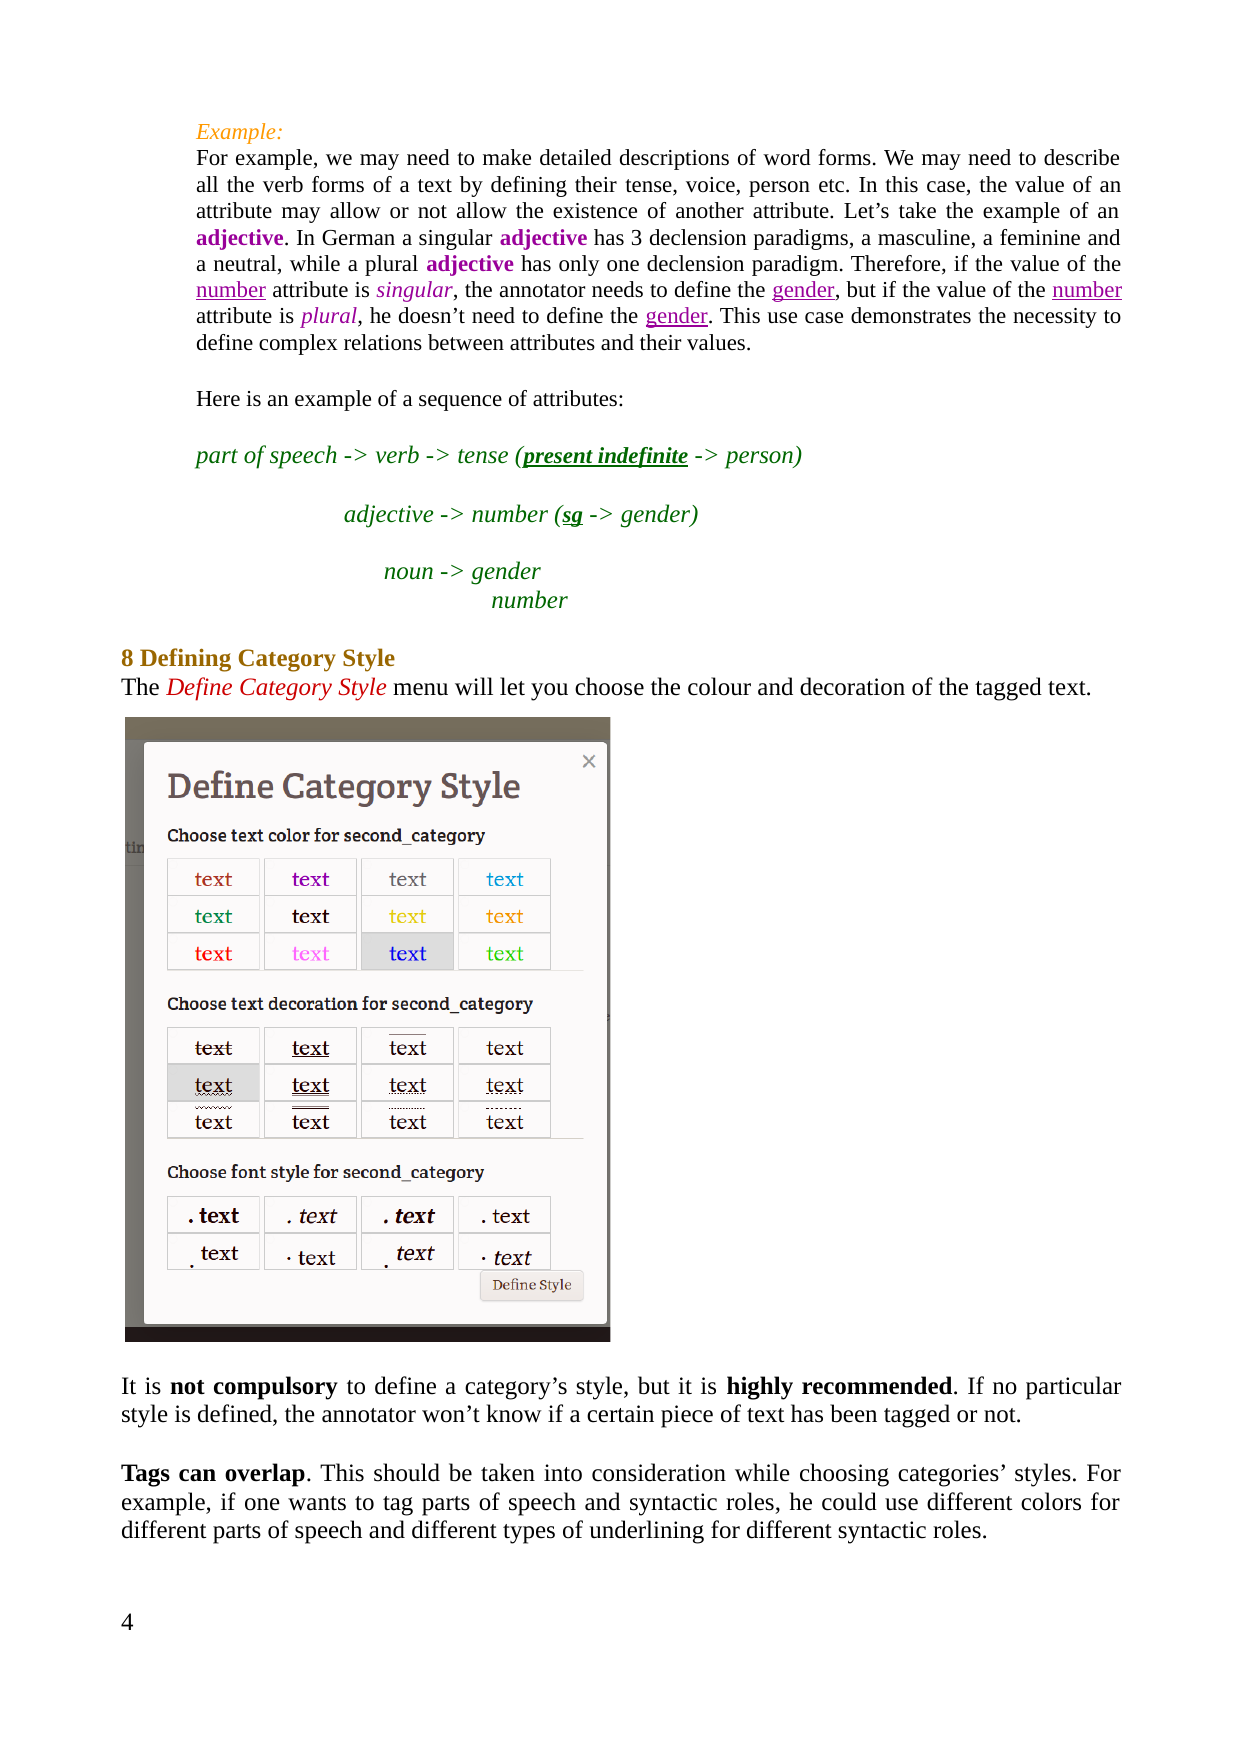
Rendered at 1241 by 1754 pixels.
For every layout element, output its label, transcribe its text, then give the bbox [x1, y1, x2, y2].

picture [514, 717, 589, 1342]
text part of speech -> verb -> tense (present indefinite -> person) [196, 441, 1122, 469]
text 8 Defining Category Style The Define Category Style menu will let you choose the colour and decoration of the tagged text. [121, 643, 1122, 701]
text Example: For example, we may need to make detailed descriptions of word forms. We may need to describe all the verb forms of a text by defining their tense, voice, person etc. In this case, the value of an attribute may allow or not allow the existence of another attribute. Let’s take the example of an adjective. In German a singular adjective has 3 declension paradigms, a masculine, a feminine and a neutral, while a plural adjective has only one declension paradigm. Therefore, if the value of the number attribute is singular, the annotator needs to define the gender, but if the value of the number attribute is plural, he doesn’t need to define the gender. This use case demonstrates the necessity to define complex relations between attributes and their values. [196, 118, 1122, 355]
text adjective -> number (sg -> gender) noun -> gender number [196, 499, 1122, 614]
text Tags can overlap. This should be taken into consideration while choosing categories’ styles. For example, if one wants to tag parts of speech and syntactic roles, he could use different colors for different parts of speech and different types of underlining for different syntactic roles. [121, 1458, 1122, 1544]
text Here is an example of a sequence of attributes: [196, 385, 1122, 411]
text It is not compulsory to define a category’s style, but it is highly recommended. If no particular style is defined, the annotator won’t know if a certain piece of text has been tagged or not. [121, 1371, 1122, 1428]
